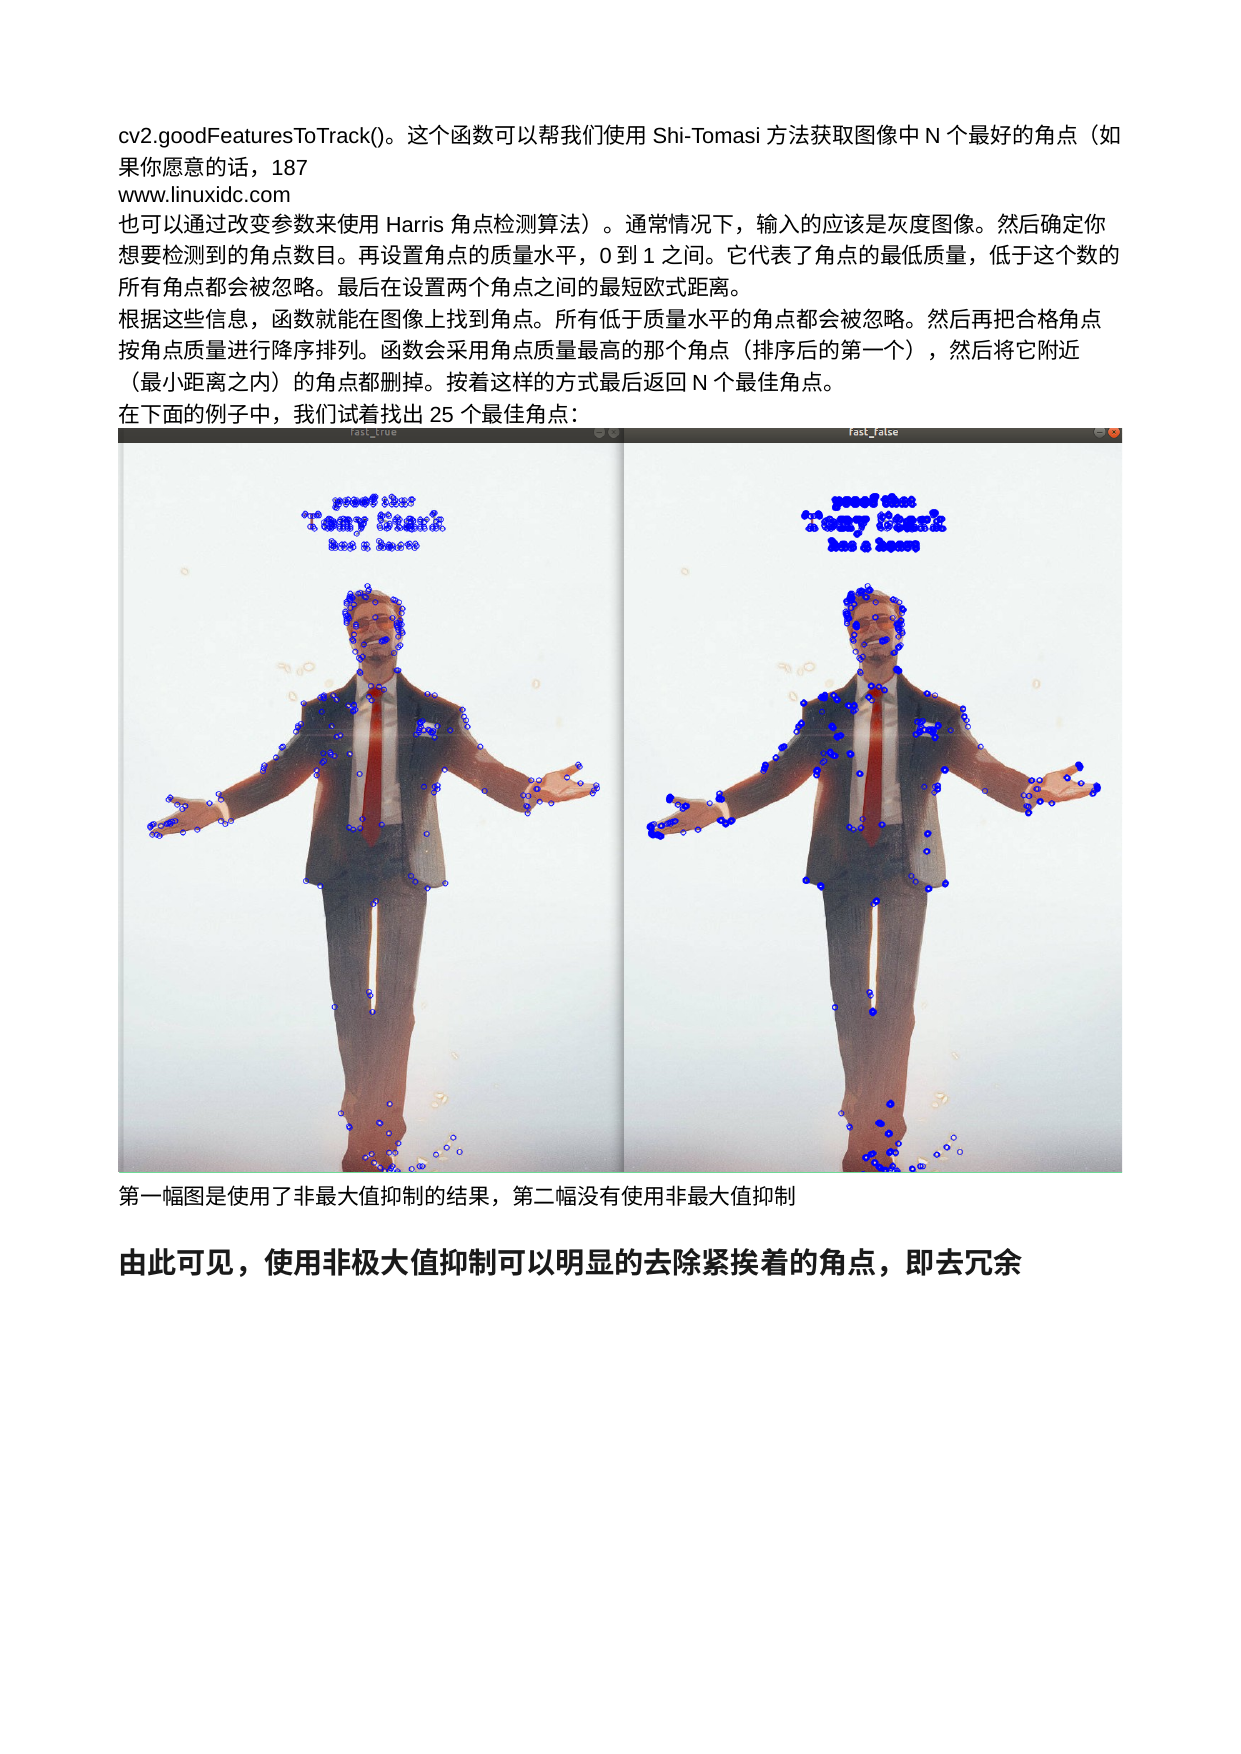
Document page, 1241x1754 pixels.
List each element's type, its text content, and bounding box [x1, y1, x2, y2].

text 由此可见，使用非极大值抑制可以明显的去除紧挨着的角点，即去冗余 [118, 1239, 1122, 1282]
text cv2.goodFeaturesToTrack()。这个函数可以帮我们使用 Shi-Tomasi 方法获取图像中 N 个最好的角点（如果你愿意的话，187 www.linuxidc.com 也可以通过改变参数来使用 Harris 角点检测算法）。通常情况下，输入的应该是灰度图像。然后确定你想要检测到的角点数目。再设置角点的质量水平，0到 1 之间。它代表了角点的最低质量，低于这个数的所有角点都会被忽略。最后在设置两个角点之间的最短欧式距离。 根据这些信息，函数就能在图像上找到角点。所有低于质量水平的角点都会被忽略。然后再把合格角点按角点质量进行降序排列。函数会采用角点质量最高的那个角点（排序后的第一个），然后将它附近（最小距离之内）的角点都删掉。按着这样的方式最后返回 N 个最佳角点。 在下面的例子中，我们试着找出 25 个最佳角点： [118, 118, 1122, 428]
text 第一幅图是使用了非最大值抑制的结果，第二幅没有使用非最大值抑制 [118, 1179, 1122, 1211]
picture [118, 428, 1123, 1179]
